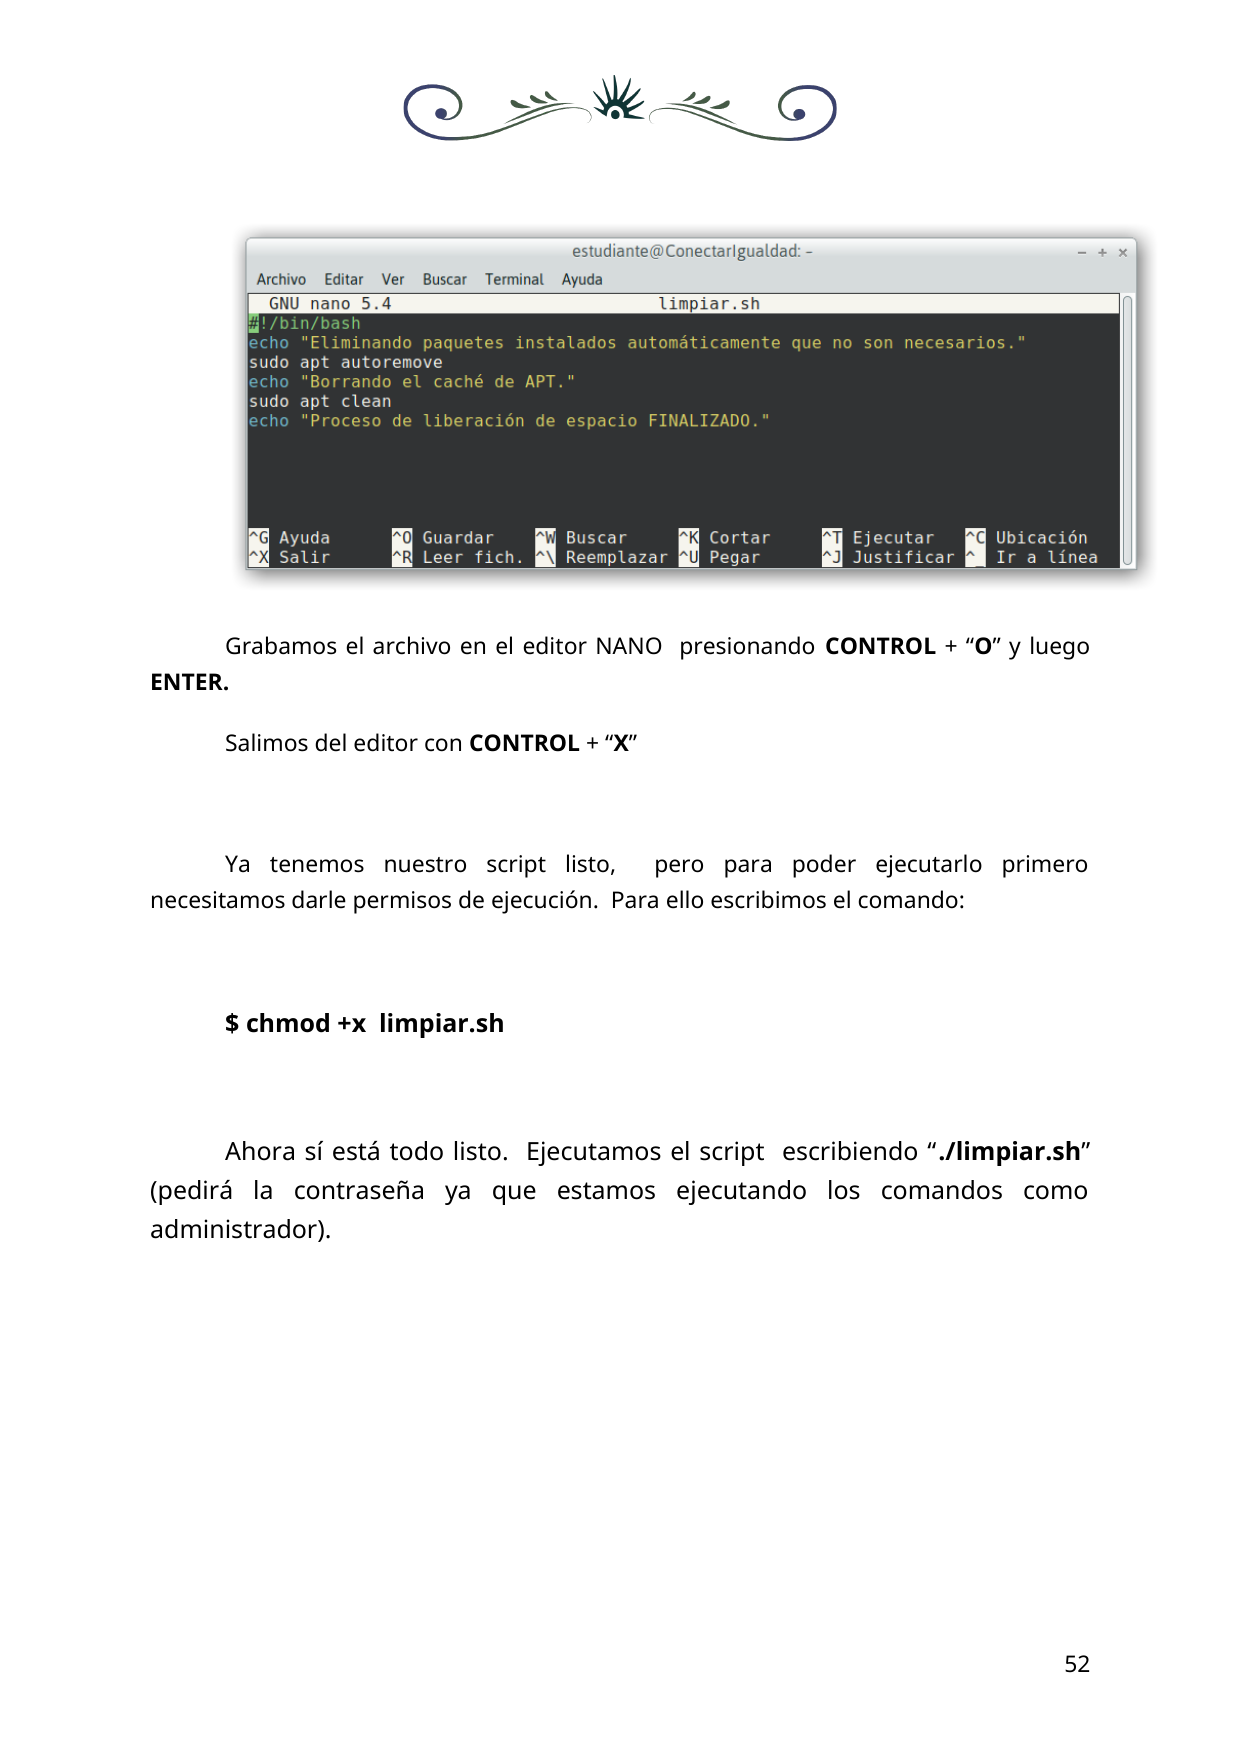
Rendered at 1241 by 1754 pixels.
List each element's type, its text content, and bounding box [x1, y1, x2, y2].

text Ahora sí está todo listo. Ejecutamos el script escribiendo “./limpiar.sh” (pedirá la contraseña ya que estamos ejecutando los comandos como administrador). [150, 1133, 1090, 1246]
picture [225, 221, 1166, 601]
text Grabamos el archivo en el editor NANO presionando CONTROL + “O” y luego ENTER. [150, 630, 1090, 697]
text $ chmod +x limpiar.sh [150, 1006, 1090, 1039]
text Ya tenemos nuestro script listo, pero para poder ejecutarlo primero necesitamos darle permisos de ejecución. Para ello escribimos el comando: [150, 848, 1090, 915]
text Salimos del editor con CONTROL + “X” [150, 727, 1090, 758]
picture [403, 75, 837, 141]
